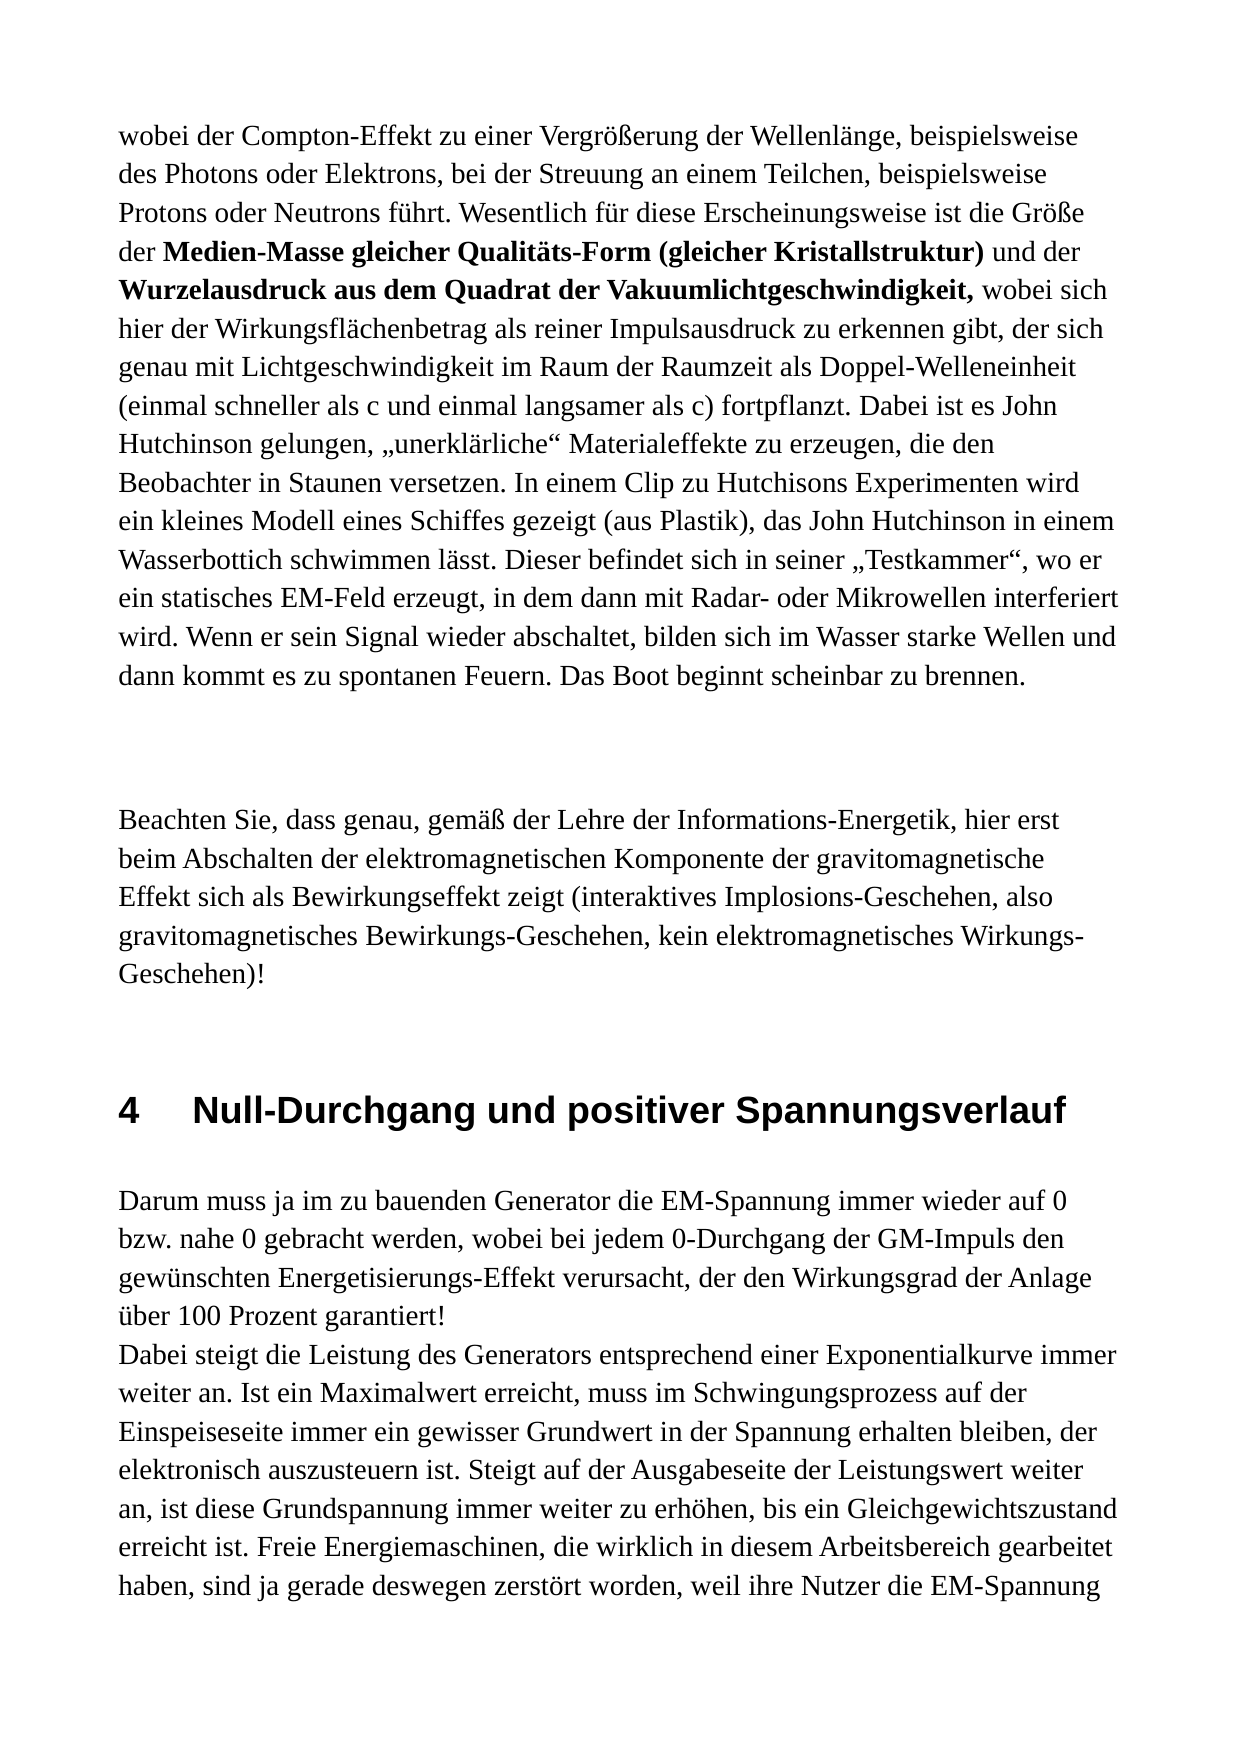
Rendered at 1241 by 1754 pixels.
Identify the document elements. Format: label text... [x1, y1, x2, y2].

text Darum muss ja im zu bauenden Generator die EM-Spannung immer wieder auf 0 bzw. nahe 0 gebracht werden, wobei bei jedem 0-Durchgang der GM-Impuls den gewünschten Energetisierungs-Effekt verursacht, der den Wirkungsgrad der Anlage über 100 Prozent garantiert! Dabei steigt die Leistung des Generators entsprechend einer Exponentialkurve immer weiter an. Ist ein Maximalwert erreicht, muss im Schwingungsprozess auf der Einspeiseseite immer ein gewisser Grundwert in der Spannung erhalten bleiben, der elektronisch auszusteuern ist. Steigt auf der Ausgabeseite der Leistungswert weiter an, ist diese Grundspannung immer weiter zu erhöhen, bis ein Gleichgewichtszustand erreicht ist. Freie Energiemaschinen, die wirklich in diesem Arbeitsbereich gearbeitet haben, sind ja gerade deswegen zerstört worden, weil ihre Nutzer die EM-Spannung [118, 1144, 1122, 1602]
text Beachten Sie, dass genau, gemäß der Lehre der Informations-Energetik, hier erst beim Abschalten der elektromagnetischen Komponente der gravitomagnetische Effekt sich als Bewirkungseffekt zeigt (interaktives Implosions-Geschehen, also gravitomagnetisches Bewirkungs-Geschehen, kein elektromagnetisches Wirkungs-Geschehen)! [118, 764, 1122, 990]
subtitle Null-Durchgang und positiver Spannungsverlauf [118, 1088, 1122, 1132]
text wobei der Compton-Effekt zu einer Vergrößerung der Wellenlänge, beispielsweise des Photons oder Elektrons, bei der Streuung an einem Teilchen, beispielsweise Protons oder Neutrons führt. Wesentlich für diese Erscheinungsweise ist die Größe der Medien-Masse gleicher Qualitäts-Form (gleicher Kristallstruktur) und der Wurzelausdruck aus dem Quadrat der Vakuumlichtgeschwindigkeit, wobei sich hier der Wirkungsflächenbetrag als reiner Impulsausdruck zu erkennen gibt, der sich genau mit Lichtgeschwindigkeit im Raum der Raumzeit als Doppel-Welleneinheit (einmal schneller als c und einmal langsamer als c) fortpflanzt. Dabei ist es John Hutchinson gelungen, „unerklärliche“ Materialeffekte zu erzeugen, die den Beobachter in Staunen versetzen. In einem Clip zu Hutchisons Experimenten wird ein kleines Modell eines Schiffes gezeigt (aus Plastik), das John Hutchinson in einem Wasserbottich schwimmen lässt. Dieser befindet sich in seiner „Testkammer“, wo er ein statisches EM-Feld erzeugt, in dem dann mit Radar- oder Mikrowellen interferiert wird. Wenn er sein Signal wieder abschaltet, bilden sich im Wasser starke Wellen und dann kommt es zu spontanen Feuern. Das Boot beginnt scheinbar zu brennen. [118, 118, 1122, 691]
